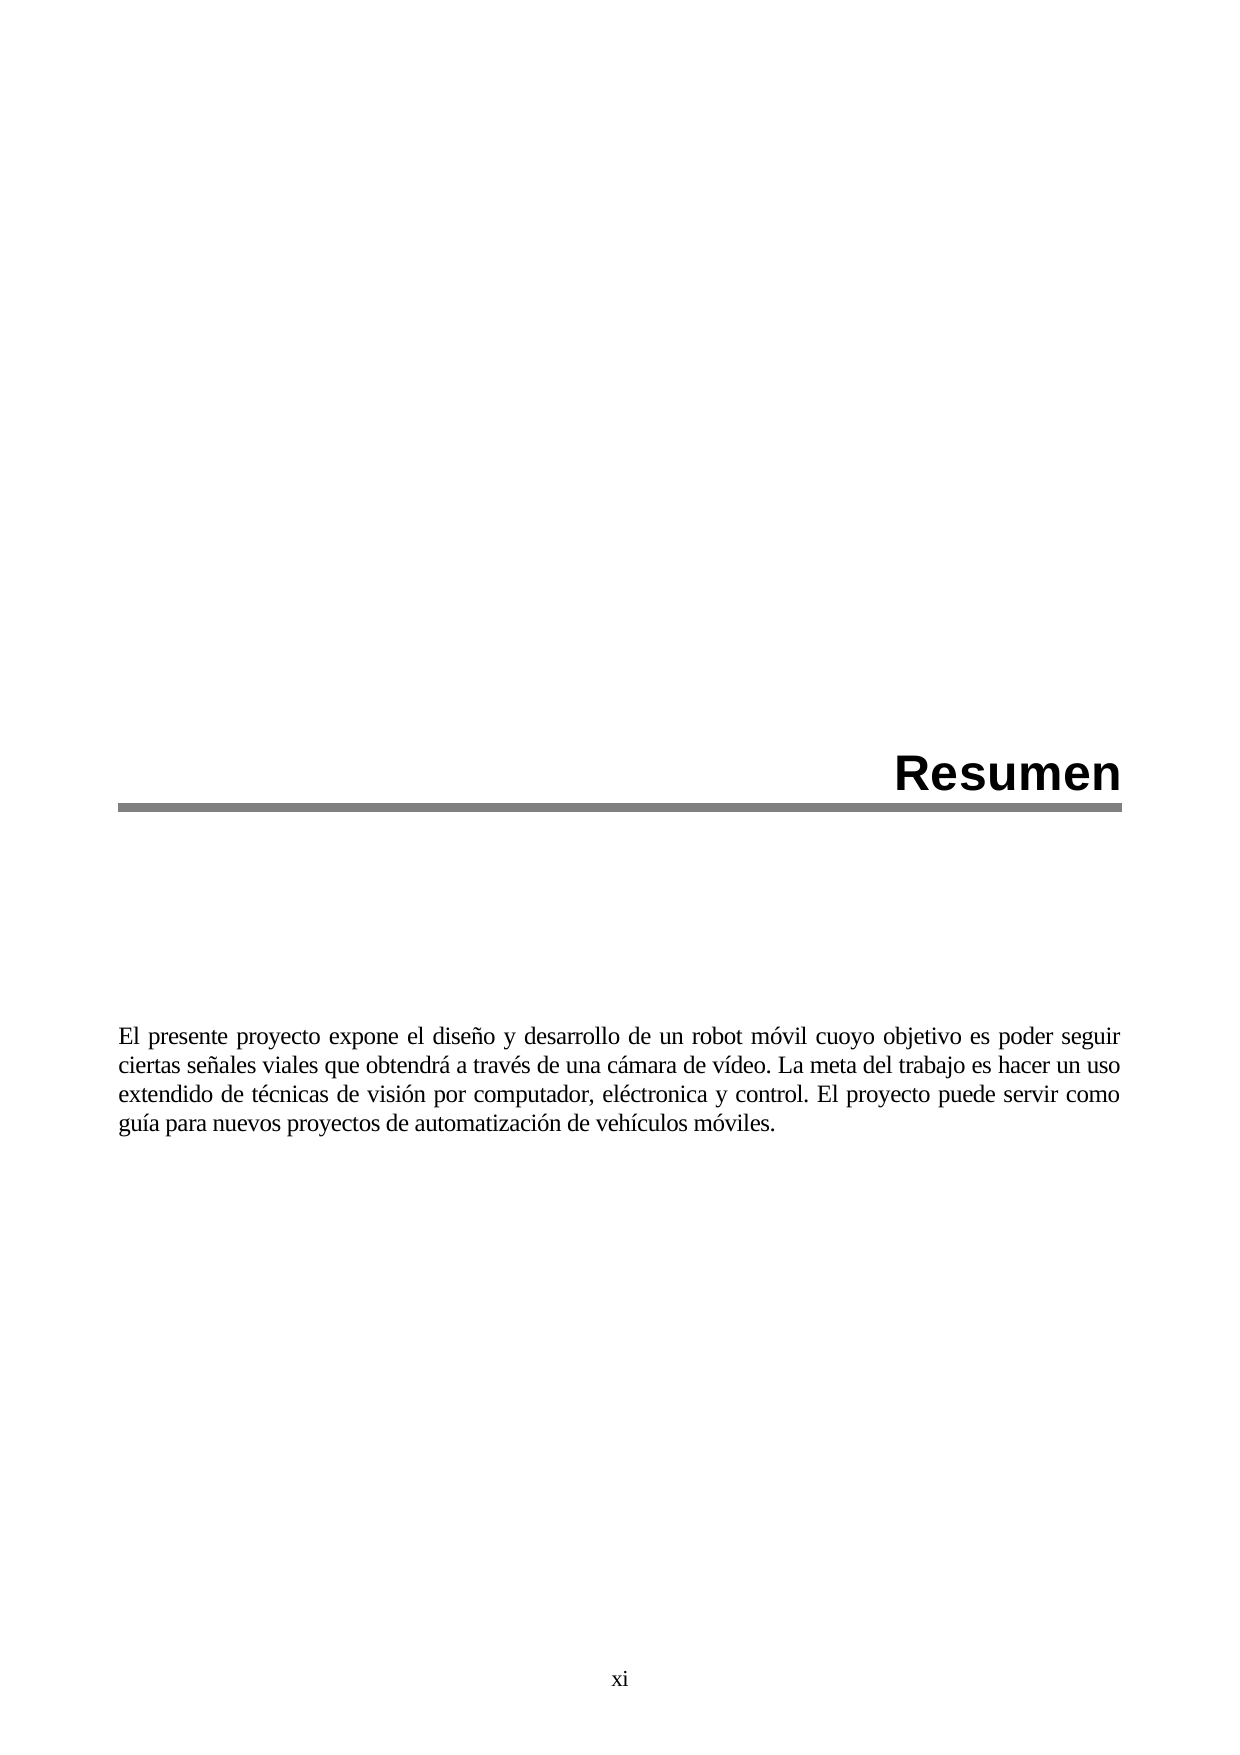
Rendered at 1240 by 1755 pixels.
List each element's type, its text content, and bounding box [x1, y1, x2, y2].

text Resumen [118, 743, 1122, 803]
text El presente proyecto expone el diseño y desarrollo de un robot móvil cuoyo objetivo es poder seguir ciertas señales viales que obtendrá a través de una cámara de vídeo. La meta del trabajo es hacer un uso extendido de técnicas de visión por computador, eléctronica y control. El proyecto puede servir como guía para nuevos proyectos de automatización de vehículos móviles. [118, 1021, 1121, 1136]
